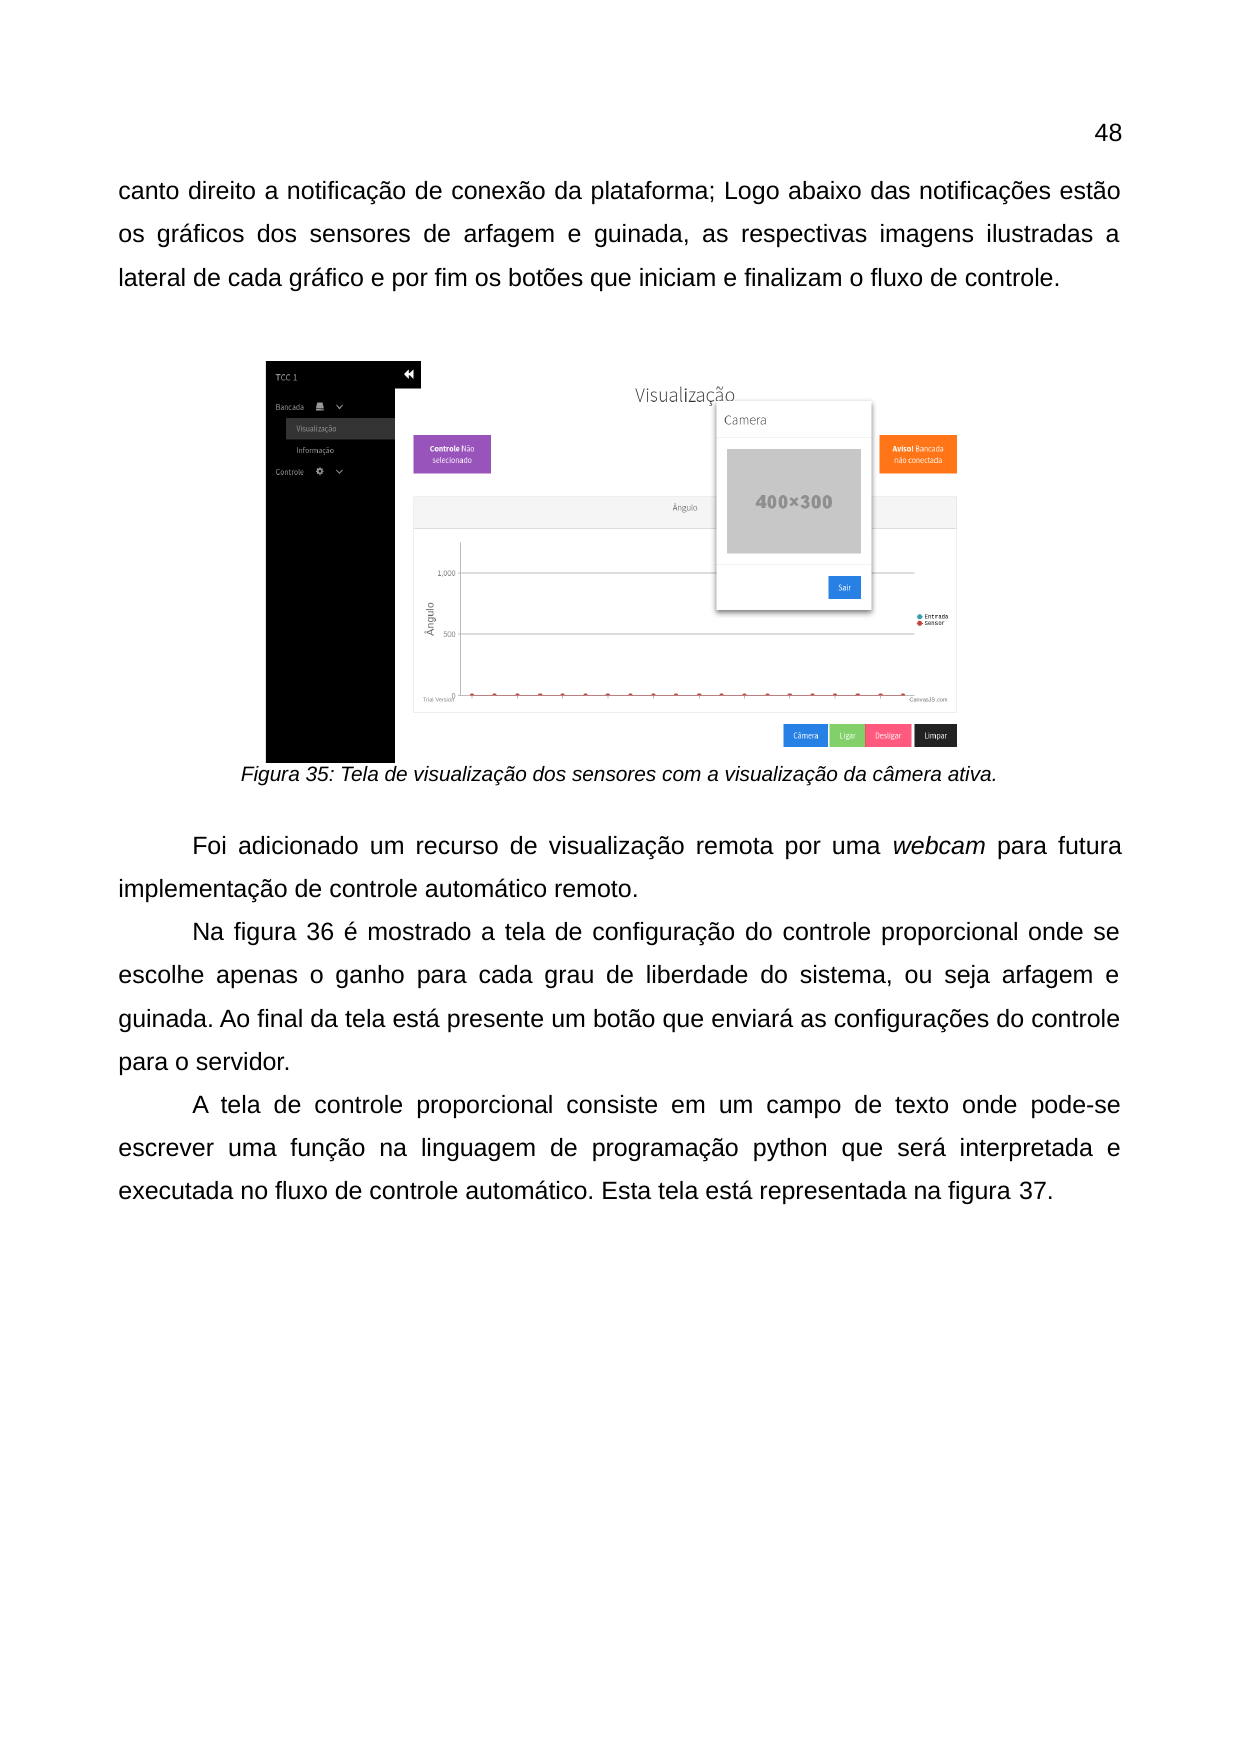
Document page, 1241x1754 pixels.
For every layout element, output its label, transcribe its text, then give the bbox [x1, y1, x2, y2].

text canto direito a notificação de conexão da plataforma; Logo abaixo das notificações estão os gráficos dos sensores de arfagem e guinada, as respectivas imagens ilustradas a lateral de cada gráfico e por fim os botões que iniciam e finalizam o fluxo de controle. [118, 176, 1122, 291]
text Foi adicionado um recurso de visualização remota por uma webcam para futura implementação de controle automático remoto. [118, 831, 1122, 903]
picture [265, 361, 975, 763]
text Na figura 36 é mostrado a tela de configuração do controle proporcional onde se escolhe apenas o ganho para cada grau de liberdade do sistema, ou seja arfagem e guinada. Ao final da tela está presente um botão que enviará as configurações do controle para o servidor. [118, 917, 1122, 1076]
text Figura 35: Tela de visualização dos sensores com a visualização da câmera ativa. [148, 361, 1093, 786]
text A tela de controle proporcional consiste em um campo de texto onde pode-se escrever uma função na linguagem de programação python que será interpretada e executada no fluxo de controle automático. Esta tela está representada na figura 37. [118, 1090, 1122, 1205]
